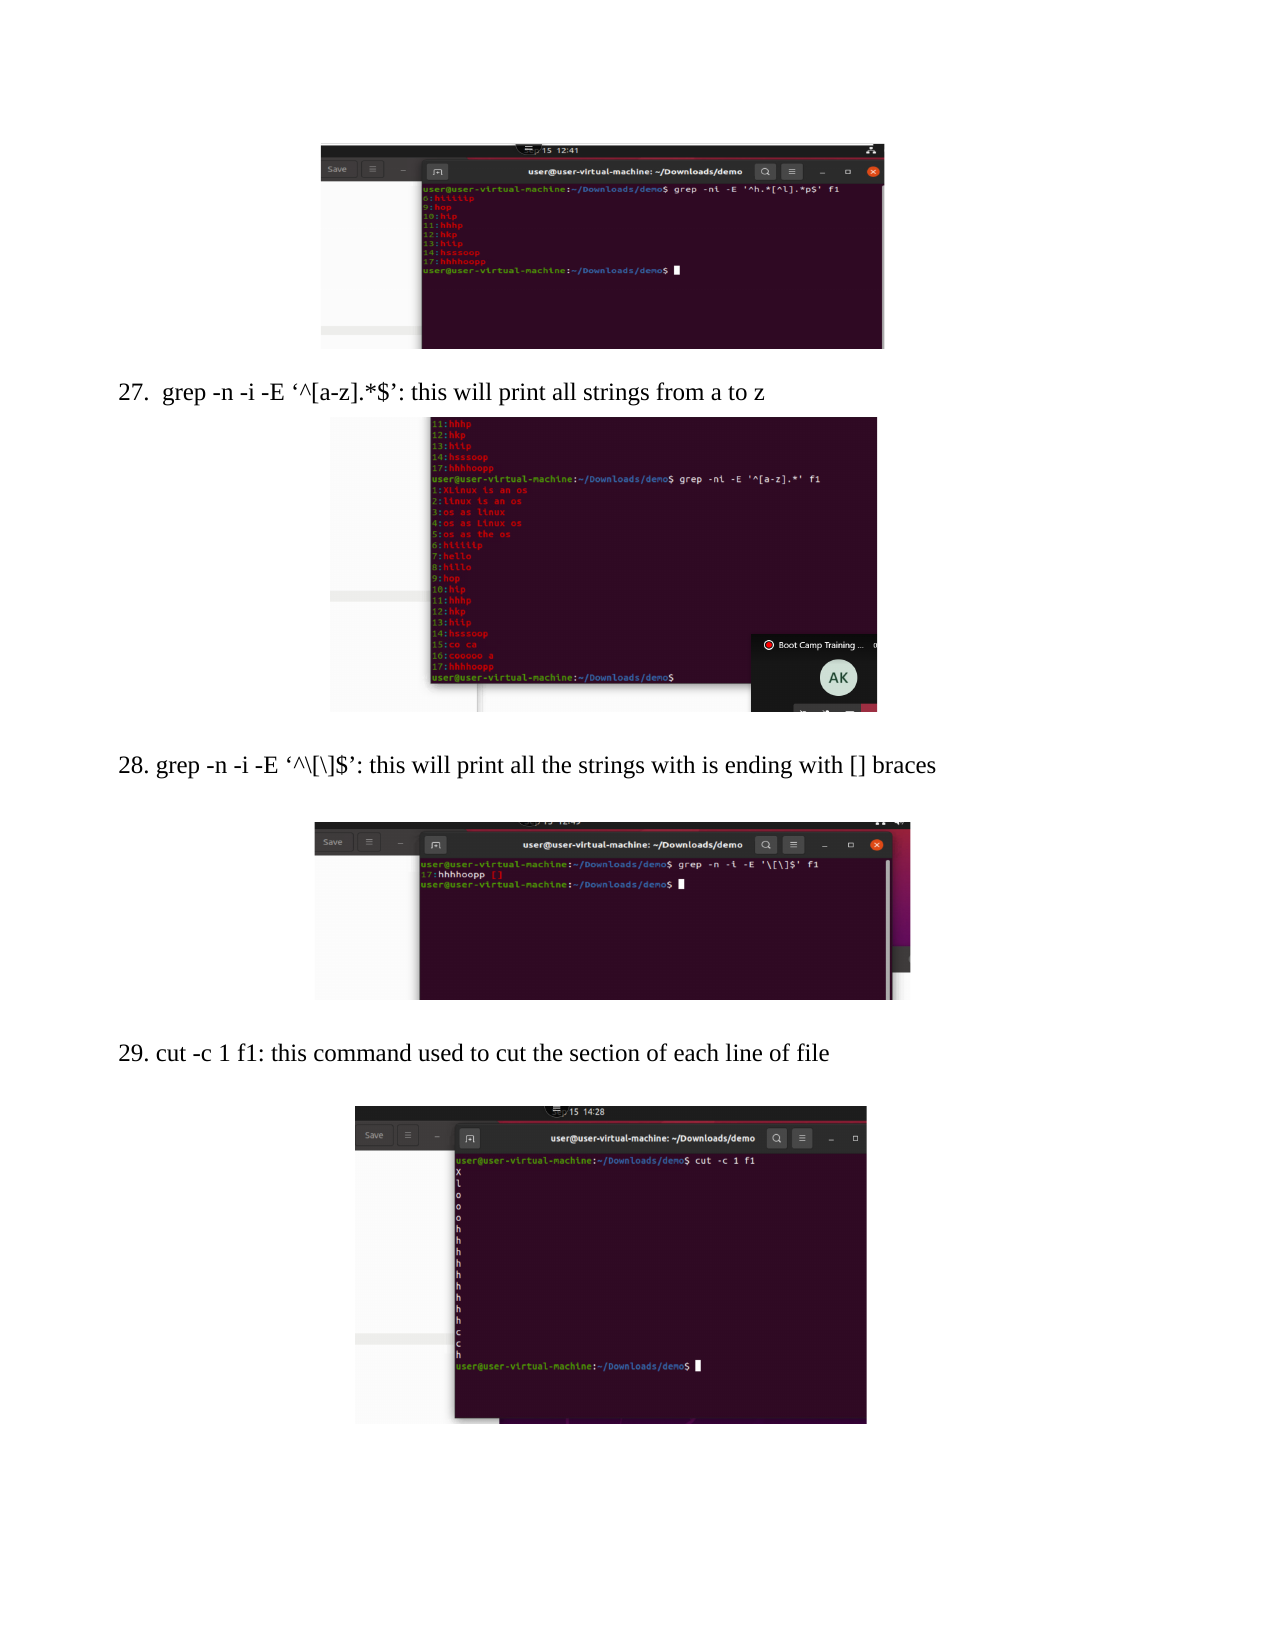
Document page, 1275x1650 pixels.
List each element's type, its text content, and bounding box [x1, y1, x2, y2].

picture [314, 822, 911, 1000]
picture [320, 143, 885, 349]
text 29. cut -c 1 f1: this command used to cut the section of each line of file [118, 1038, 1157, 1067]
picture [330, 417, 878, 712]
text 28. grep -n -i -E ‘^\[\]$’: this will print all the strings with is ending with [] braces [118, 751, 1157, 779]
picture [355, 1106, 867, 1424]
text 27. grep -n -i -E ‘^[a-z].*$’: this will print all strings from a to z [118, 377, 1157, 406]
